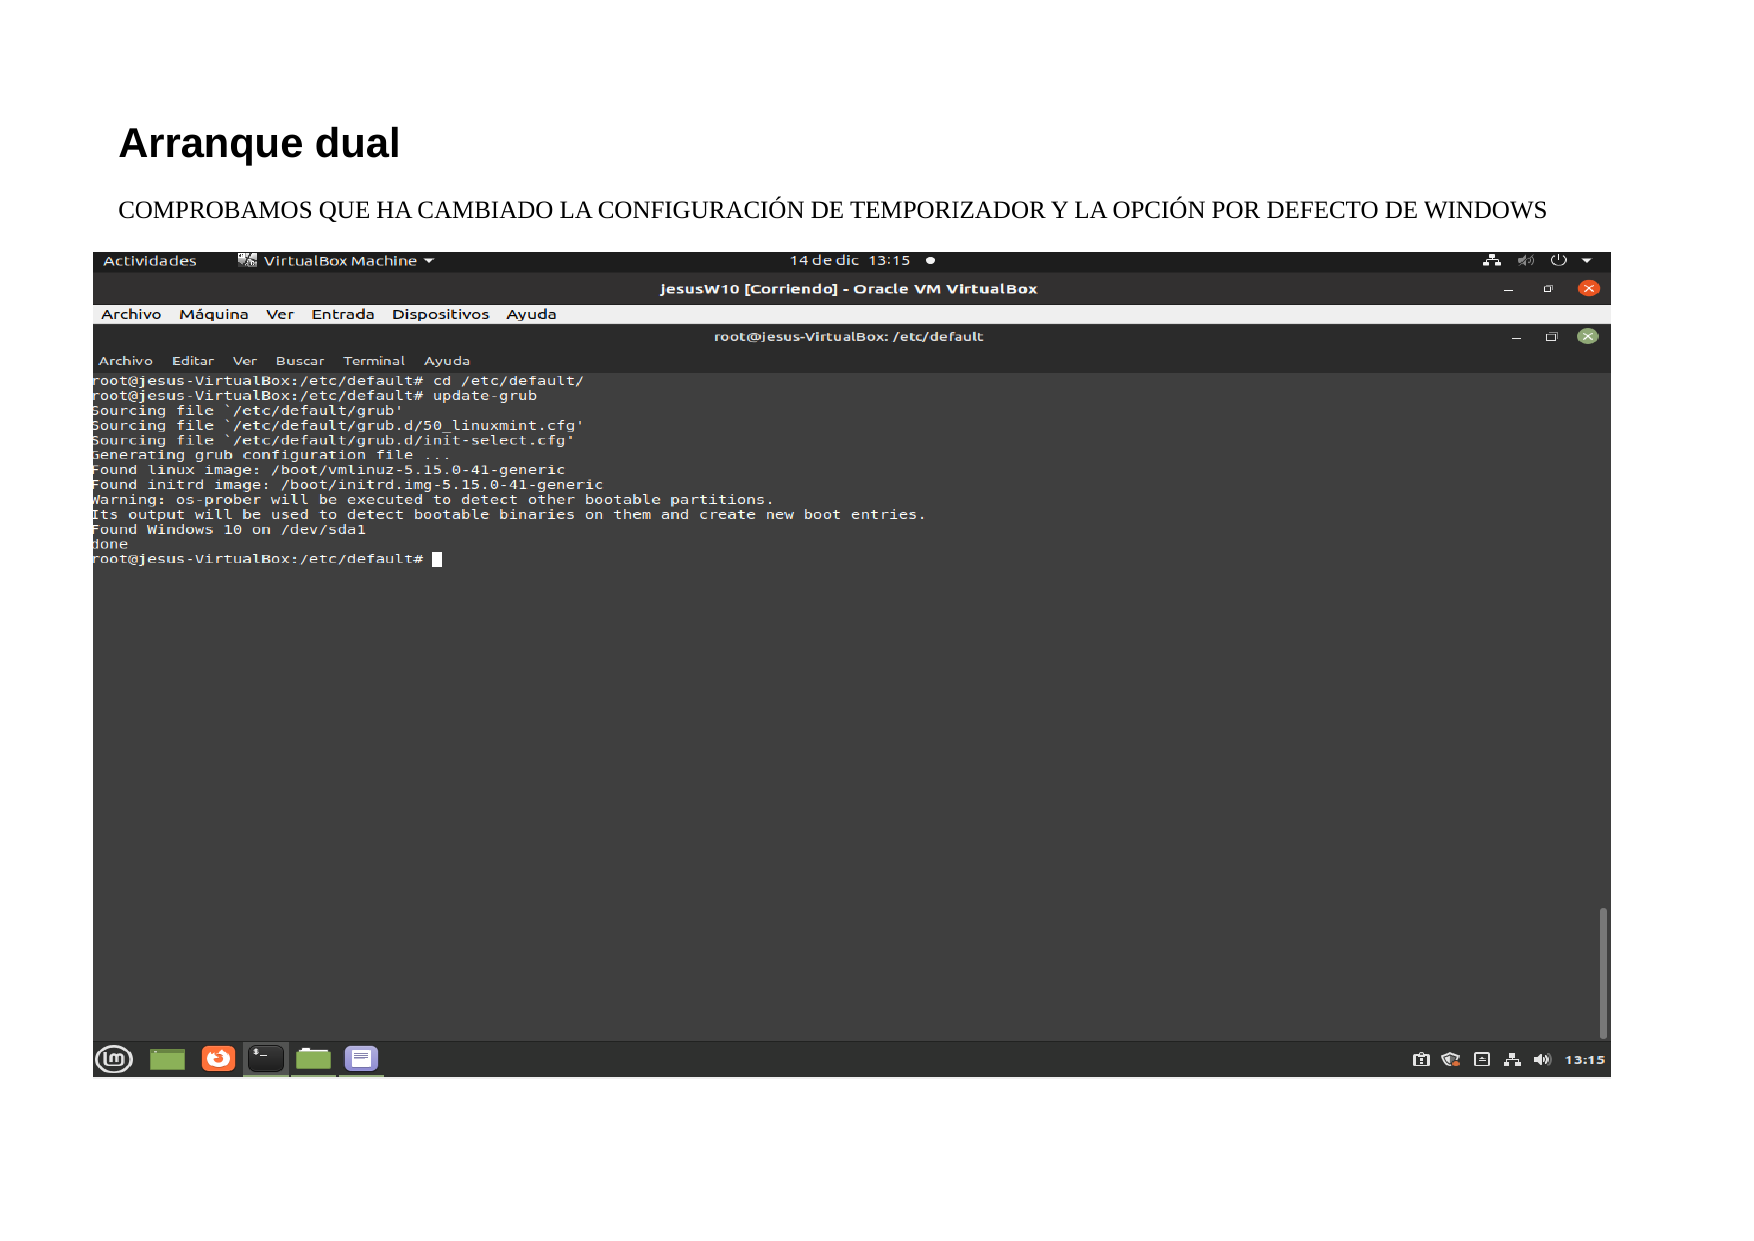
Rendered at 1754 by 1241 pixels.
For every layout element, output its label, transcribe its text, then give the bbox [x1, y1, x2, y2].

picture [93, 252, 1611, 1079]
text Arranque dual [118, 118, 1636, 166]
text COMPROBAMOS QUE HA CAMBIADO LA CONFIGURACIÓN DE TEMPORIZADOR Y LA OPCIÓN POR DEFECTO DE WINDOWS [118, 195, 1636, 223]
